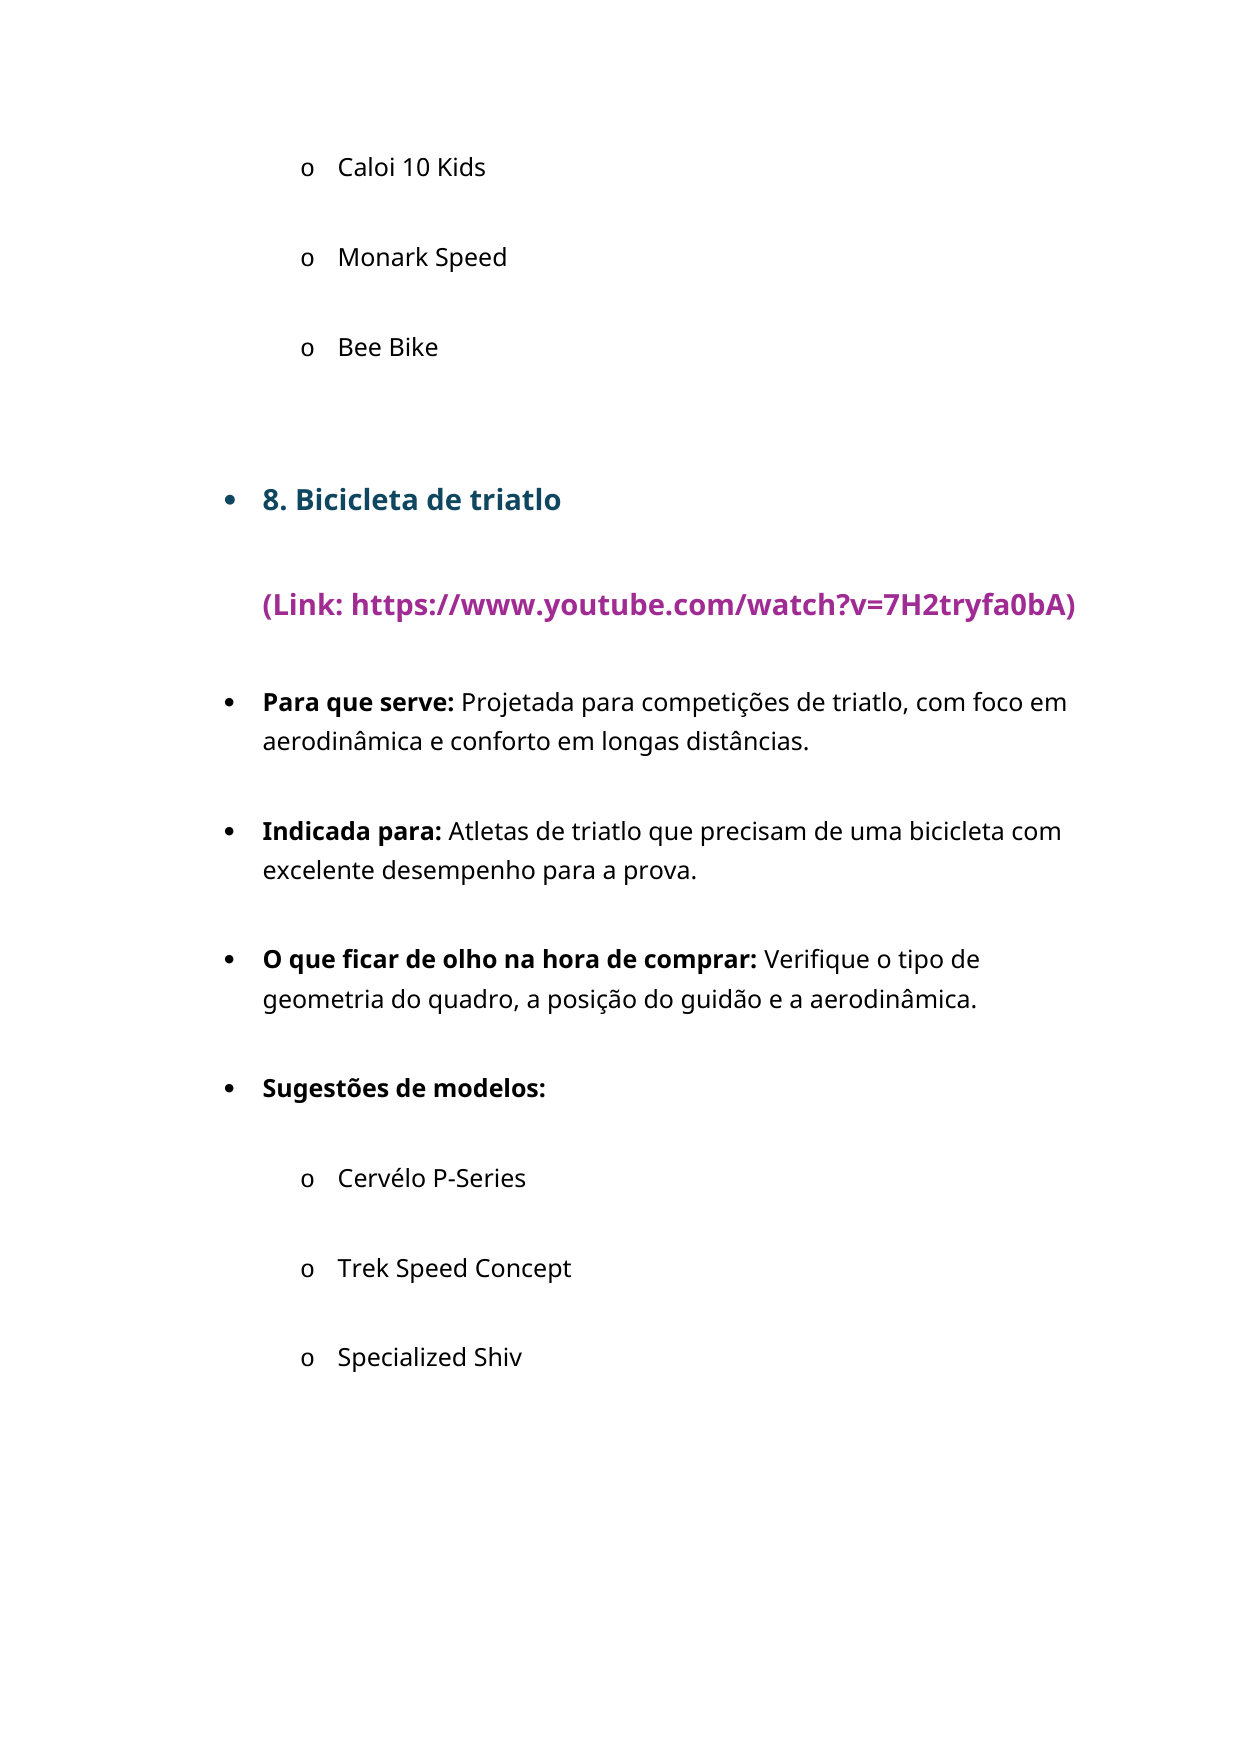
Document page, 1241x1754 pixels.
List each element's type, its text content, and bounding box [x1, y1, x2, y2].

list Bee Bike [300, 329, 1090, 364]
list Para que serve: Projetada para competições de triatlo, com foco em aerodinâmica e conforto em longas distâncias. [225, 684, 1090, 758]
list Sugestões de modelos: [225, 1071, 1090, 1105]
list 8. Bicicleta de triatlo [225, 479, 1090, 519]
list Monark Speed [300, 240, 1090, 274]
subtitle (Link: https://www.youtube.com/watch?v=7H2tryfa0bA) [262, 584, 1090, 624]
list Indicada para: Atletas de triatlo que precisam de uma bicicleta com excelente desempenho para a prova. [225, 813, 1090, 887]
list Cervélo P-Series [300, 1161, 1090, 1195]
list Specialized Shiv [300, 1340, 1090, 1374]
list Caloi 10 Kids [300, 150, 1090, 184]
list O que ficar de olho na hora de comprar: Verifique o tipo de geometria do quadro, a posição do guidão e a aerodinâmica. [225, 942, 1090, 1016]
list Trek Speed Concept [300, 1250, 1090, 1284]
